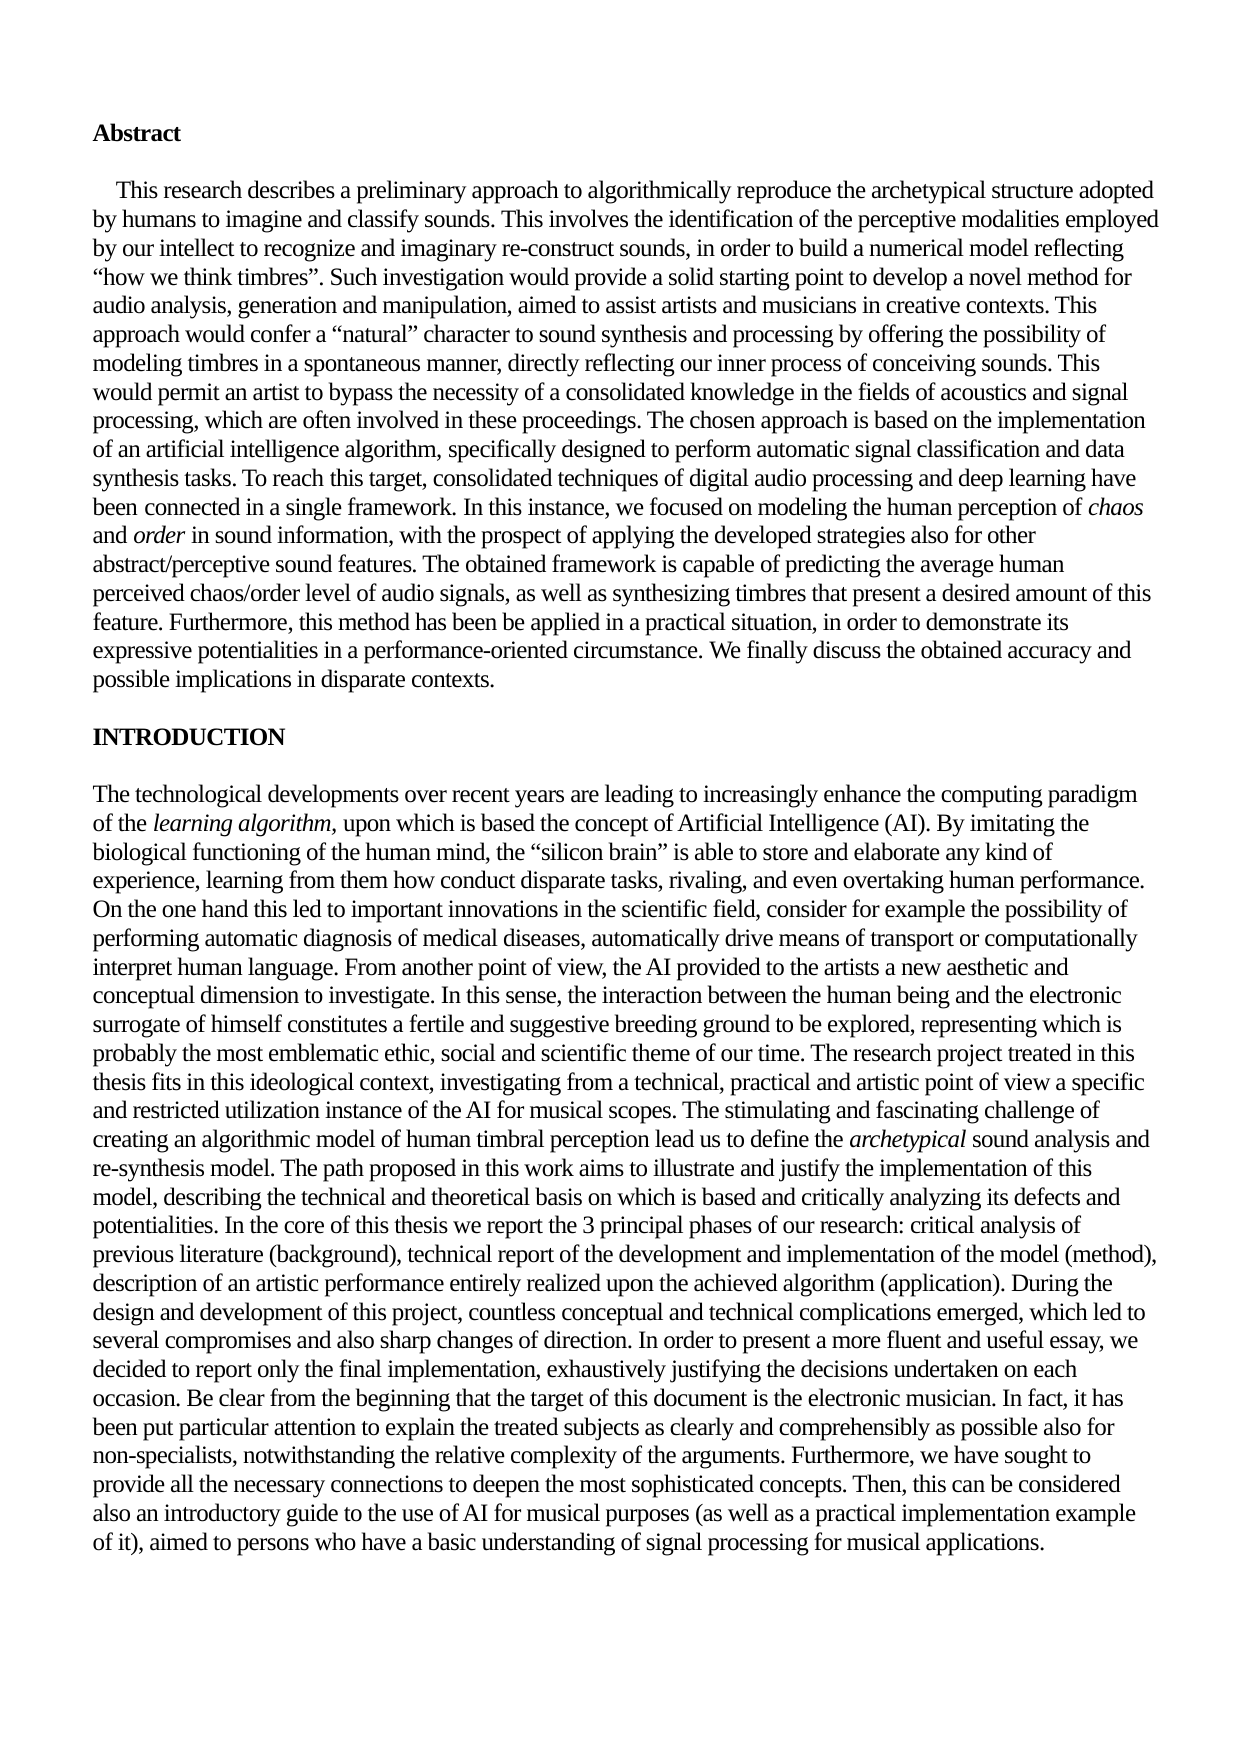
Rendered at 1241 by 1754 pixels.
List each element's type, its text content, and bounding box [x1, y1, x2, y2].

text Abstract [92, 118, 1160, 147]
text This research describes a preliminary approach to algorithmically reproduce the archetypical structure adopted by humans to imagine and classify sounds. This involves the identification of the perceptive modalities employed by our intellect to recognize and imaginary re-construct sounds, in order to build a numerical model reflecting “how we think timbres”. Such investigation would provide a solid starting point to develop a novel method for audio analysis, generation and manipulation, aimed to assist artists and musicians in creative contexts. This approach would confer a “natural” character to sound synthesis and processing by offering the possibility of modeling timbres in a spontaneous manner, directly reflecting our inner process of conceiving sounds. This would permit an artist to bypass the necessity of a consolidated knowledge in the fields of acoustics and signal processing, which are often involved in these proceedings. The chosen approach is based on the implementation of an artificial intelligence algorithm, specifically designed to perform automatic signal classification and data synthesis tasks. To reach this target, consolidated techniques of digital audio processing and deep learning have been connected in a single framework. In this instance, we focused on modeling the human perception of chaos and order in sound information, with the prospect of applying the developed strategies also for other abstract/perceptive sound features. The obtained framework is capable of predicting the average human perceived chaos/order level of audio signals, as well as synthesizing timbres that present a desired amount of this feature. Furthermore, this method has been be applied in a practical situation, in order to demonstrate its expressive potentialities in a performance-oriented circumstance. We finally discuss the obtained accuracy and possible implications in disparate contexts. [92, 176, 1160, 693]
text The technological developments over recent years are leading to increasingly enhance the computing paradigm of the learning algorithm, upon which is based the concept of Artificial Intelligence (AI). By imitating the biological functioning of the human mind, the “silicon brain” is able to store and elaborate any kind of experience, learning from them how conduct disparate tasks, rivaling, and even overtaking human performance. On the one hand this led to important innovations in the scientific field, consider for example the possibility of performing automatic diagnosis of medical diseases, automatically drive means of transport or computationally interpret human language. From another point of view, the AI provided to the artists a new aesthetic and conceptual dimension to investigate. In this sense, the interaction between the human being and the electronic surrogate of himself constitutes a fertile and suggestive breeding ground to be explored, representing which is probably the most emblematic ethic, social and scientific theme of our time. The research project treated in this thesis fits in this ideological context, investigating from a technical, practical and artistic point of view a specific and restricted utilization instance of the AI for musical scopes. The stimulating and fascinating challenge of creating an algorithmic model of human timbral perception lead us to define the archetypical sound analysis and re-synthesis model. The path proposed in this work aims to illustrate and justify the implementation of this model, describing the technical and theoretical basis on which is based and critically analyzing its defects and potentialities. In the core of this thesis we report the 3 principal phases of our research: critical analysis of previous literature (background), technical report of the development and implementation of the model (method), description of an artistic performance entirely realized upon the achieved algorithm (application). During the design and development of this project, countless conceptual and technical complications emerged, which led to several compromises and also sharp changes of direction. In order to present a more fluent and useful essay, we decided to report only the final implementation, exhaustively justifying the decisions undertaken on each occasion. Be clear from the beginning that the target of this document is the electronic musician. In fact, it has been put particular attention to explain the treated subjects as clearly and comprehensibly as possible also for non-specialists, notwithstanding the relative complexity of the arguments. Furthermore, we have sought to provide all the necessary connections to deepen the most sophisticated concepts. Then, this can be considered also an introductory guide to the use of AI for musical purposes (as well as a practical implementation example of it), aimed to persons who have a basic understanding of signal processing for musical applications. [92, 779, 1160, 1556]
text INTRODUCTION [92, 722, 1160, 751]
